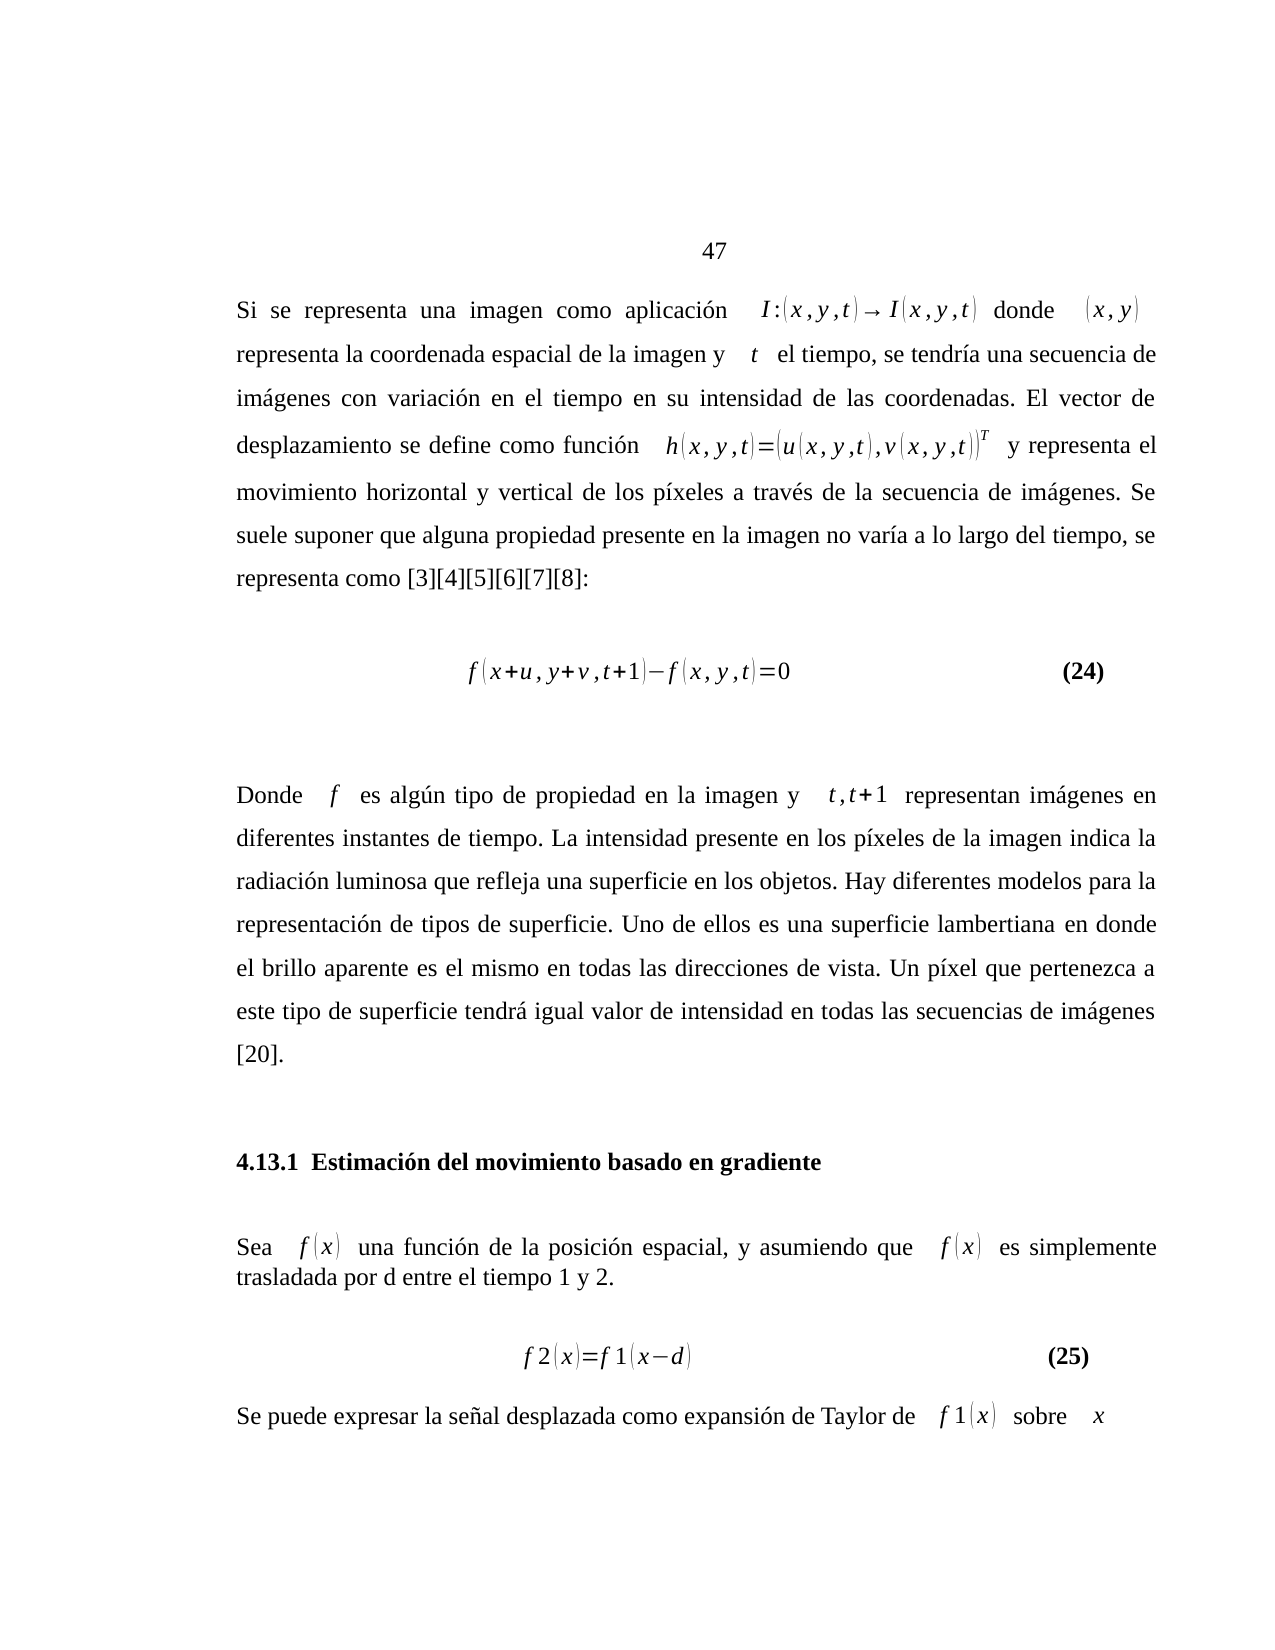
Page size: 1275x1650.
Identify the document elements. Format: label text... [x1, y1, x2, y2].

text Sea una función de la posición espacial, y asumiendo que es simplemente trasladada por d entre el tiempo 1 y 2. [236, 1231, 1157, 1291]
table_header (24) [1034, 656, 1132, 687]
table_header [224, 656, 1034, 687]
table_header (25) [991, 1341, 1146, 1400]
text Si se representa una imagen como aplicación donde representa la coordenada espacial de la imagen y el tiempo, se tendría una secuencia de imágenes con variación en el tiempo en su intensidad de las coordenadas. El vector de desplazamiento se define como función y representa el movimiento horizontal y vertical de los píxeles a través de la secuencia de imágenes. Se suele suponer que alguna propiedad presente en la imagen no varía a lo largo del tiempo, se representa como [3][4][5][6][7][8]: [236, 294, 1157, 592]
table_header [224, 1341, 991, 1400]
subtitle Estimación del movimiento basado en gradiente [236, 1147, 1157, 1175]
text Donde es algún tipo de propiedad en la imagen y representan imágenes en diferentes instantes de tiempo. La intensidad presente en los píxeles de la imagen indica la radiación luminosa que refleja una superficie en los objetos. Hay diferentes modelos para la representación de tipos de superficie. Uno de ellos es una superficie lambertiana en donde el brillo aparente es el mismo en todas las direcciones de vista. Un píxel que pertenezca a este tipo de superficie tendrá igual valor de intensidad en todas las secuencias de imágenes [20]. [236, 780, 1157, 1068]
text Se puede expresar la señal desplazada como expansión de Taylor de sobre [236, 1400, 1157, 1431]
